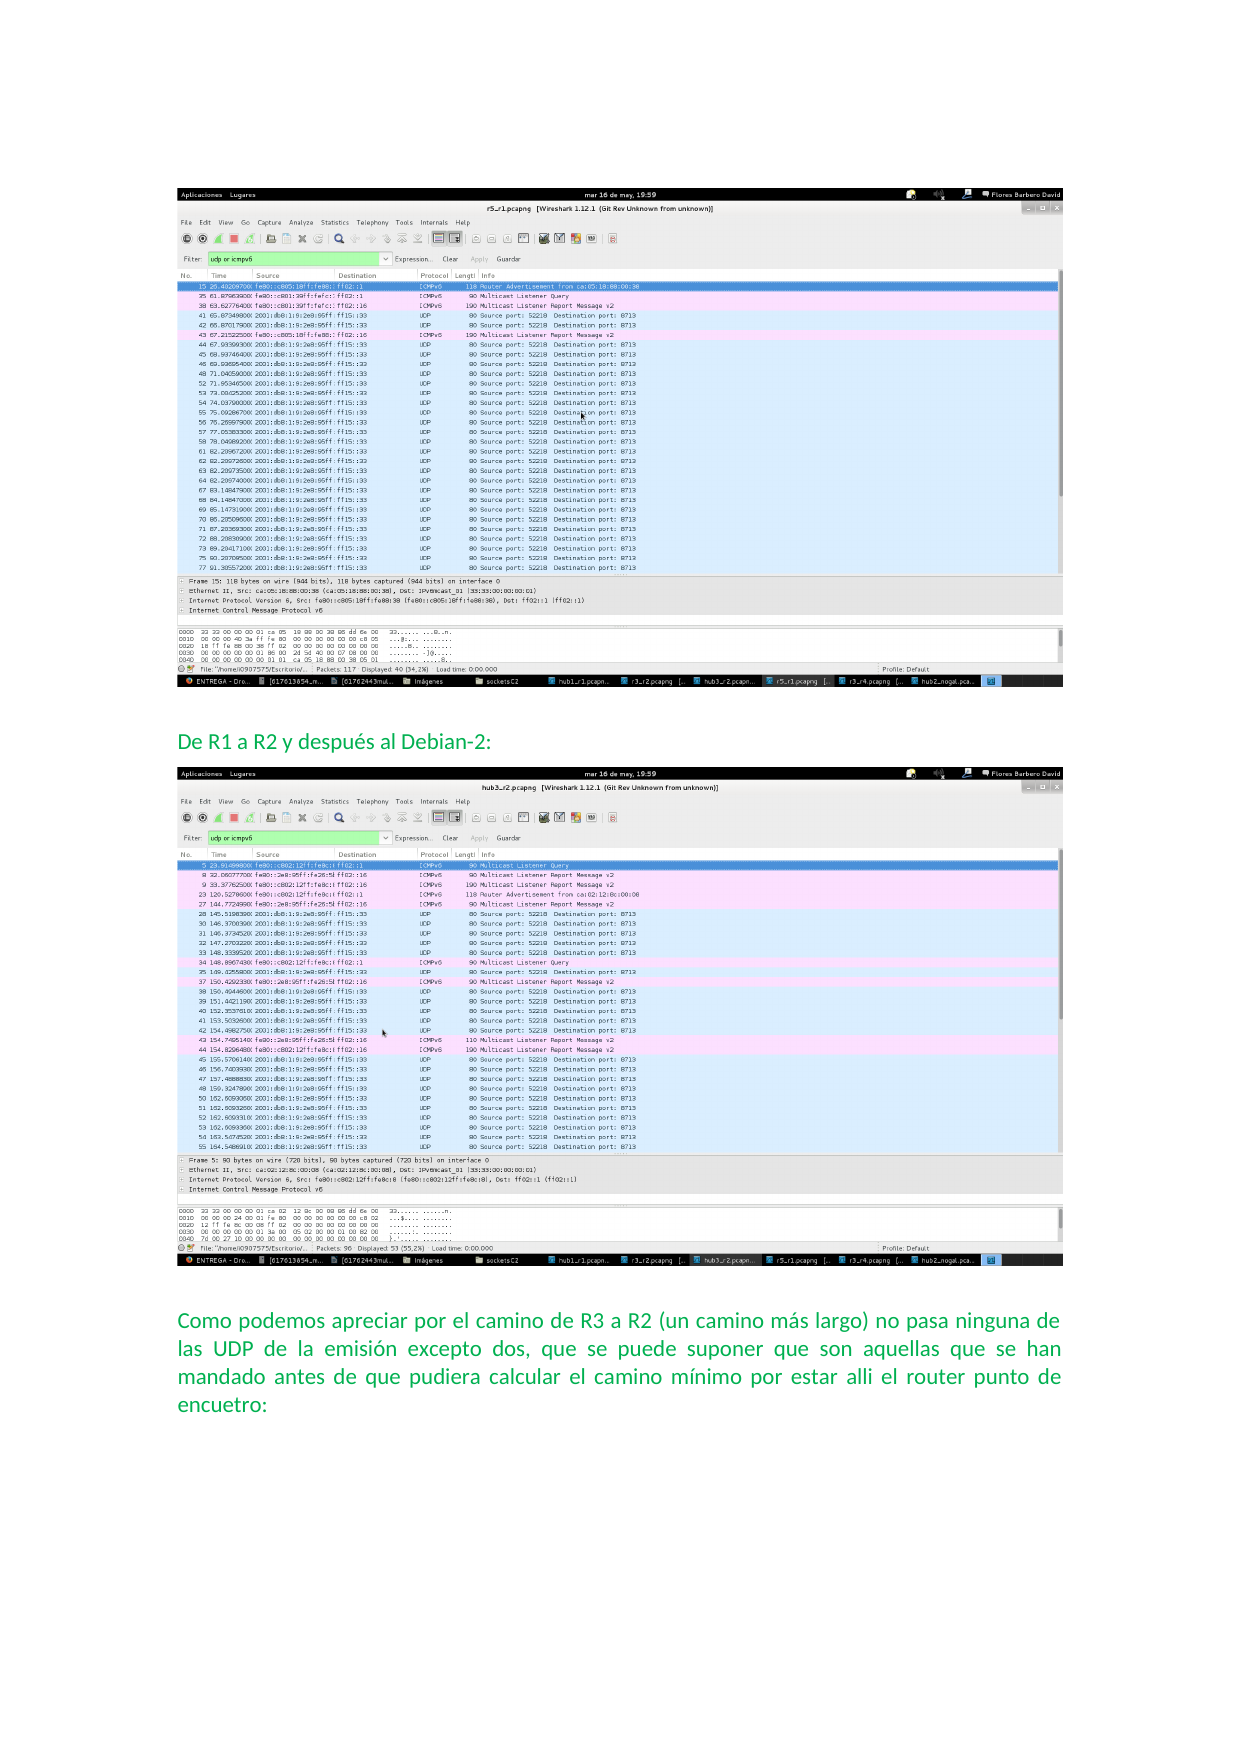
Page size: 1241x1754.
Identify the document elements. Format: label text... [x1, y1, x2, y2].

text Como podemos apreciar por el camino de R3 a R2 (un camino más largo) no pasa ninguna de las UDP de la emisión excepto dos, que se puede suponer que son aquellas que se han mandado antes de que pudiera calcular el camino mínimo por estar alli el router punto de encuetro: [177, 1306, 1063, 1418]
picture [177, 188, 1063, 687]
text De R1 a R2 y después al Debian-2: [177, 727, 1063, 755]
picture [177, 767, 1063, 1266]
